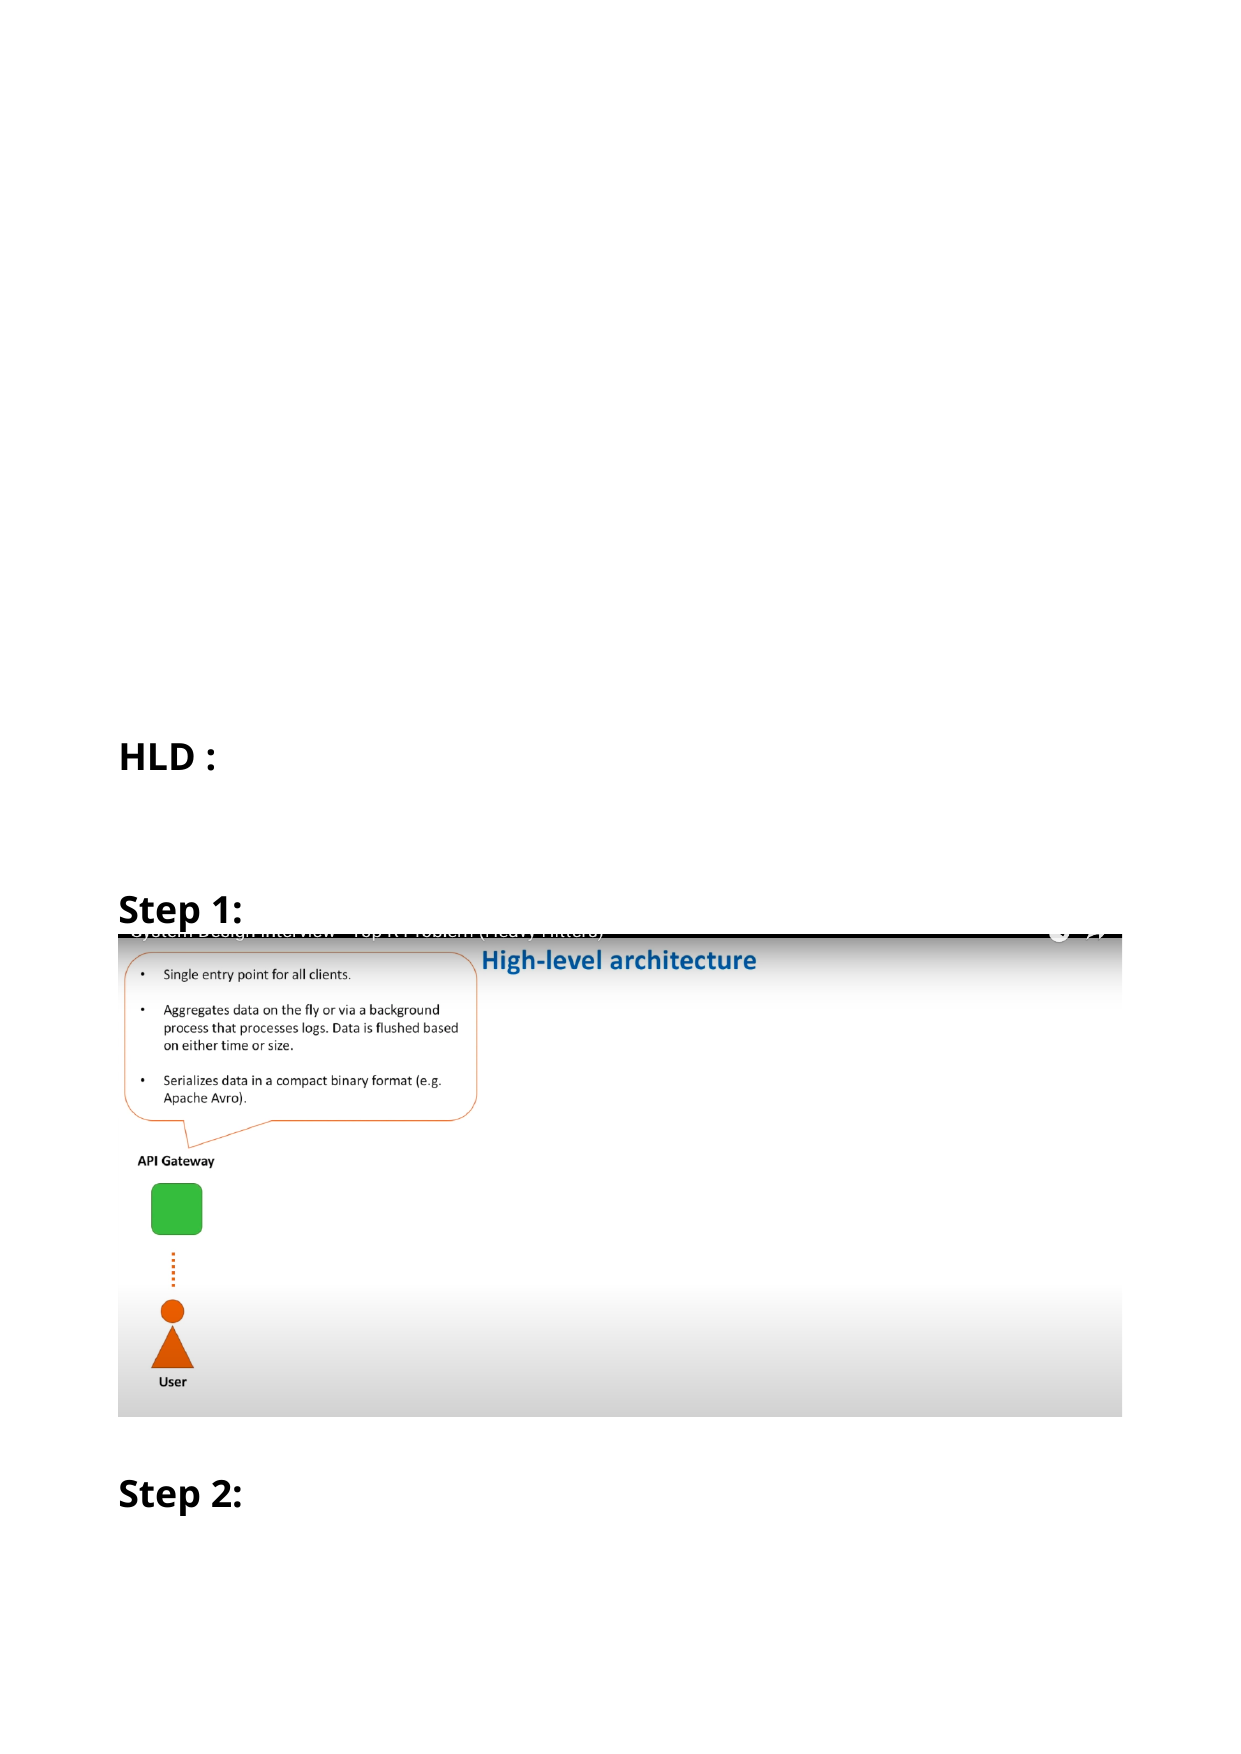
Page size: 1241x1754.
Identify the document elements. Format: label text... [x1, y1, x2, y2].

text HLD : [118, 731, 1122, 782]
text Step 1: [118, 884, 1122, 934]
picture [118, 934, 1123, 1417]
text Step 2: [118, 1468, 1122, 1519]
